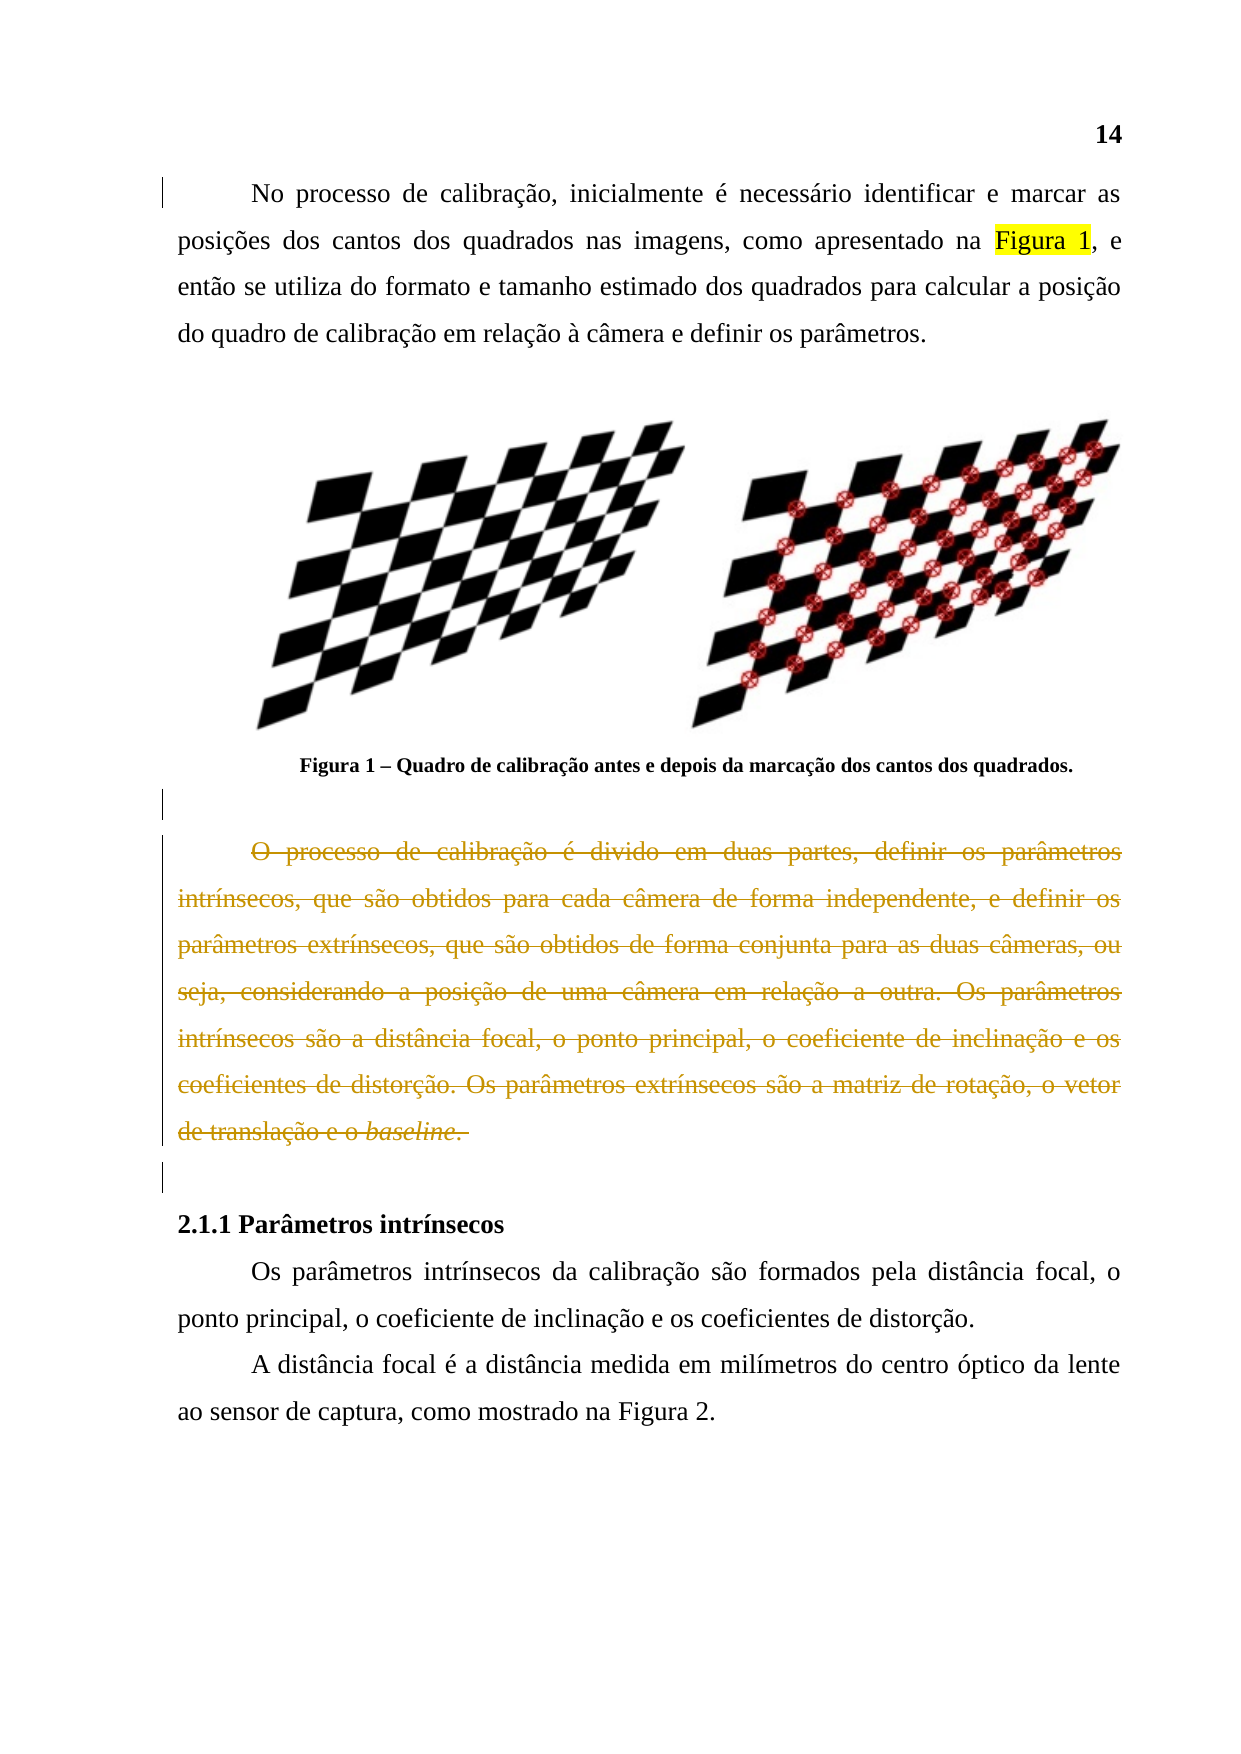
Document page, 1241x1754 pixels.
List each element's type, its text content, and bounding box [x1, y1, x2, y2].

text Os parâmetros intrínsecos da calibração são formados pela distância focal, o ponto principal, o coeficiente de inclinação e os coeficientes de distorção. [177, 1255, 1122, 1333]
text No processo de calibração, inicialmente é necessário identificar e marcar as posições dos cantos dos quadrados nas imagens, como apresentado na Figura 1, e então se utiliza do formato e tamanho estimado dos quadrados para calcular a posição do quadro de calibração em relação à câmera e definir os parâmetros. [177, 177, 1122, 348]
subtitle Parâmetros intrínsecos [177, 1209, 1122, 1240]
text Figura 1 – Quadro de calibração antes e depois da marcação dos cantos dos quadrados. [177, 753, 1122, 777]
picture [250, 410, 1128, 737]
text A distância focal é a distância medida em milímetros do centro óptico da lente ao sensor de captura, como mostrado na Figura 2. [177, 1349, 1122, 1426]
